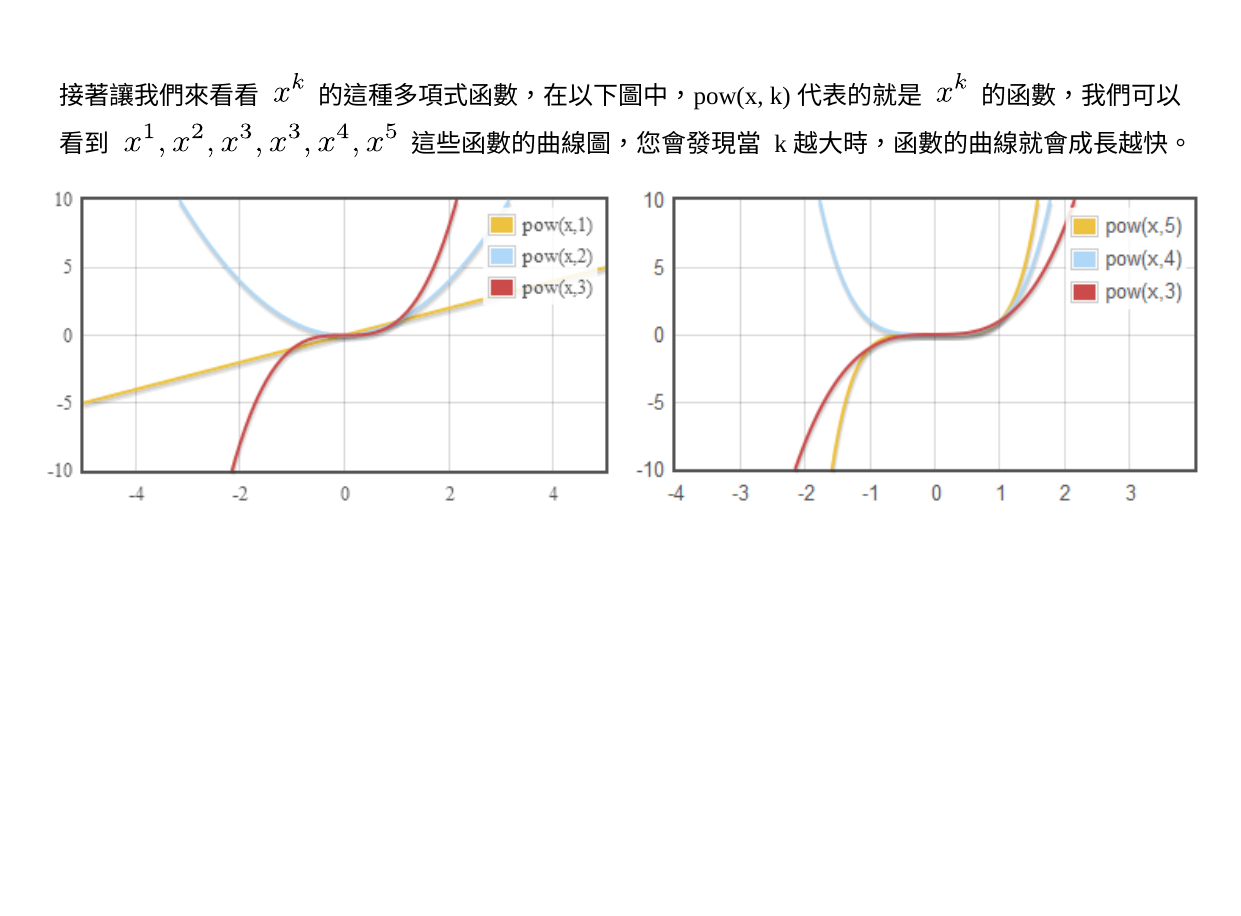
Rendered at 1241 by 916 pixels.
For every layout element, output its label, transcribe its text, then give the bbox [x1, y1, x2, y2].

picture [43, 186, 615, 507]
picture [636, 186, 1204, 507]
text 接著讓我們來看看 的這種多項式函數，在以下圖中，pow(x, k) 代表的就是 的函數，我們可以看到 這些函數的曲線圖，您會發現當 k 越大時，函數的曲線就會成長越快。 [59, 71, 1181, 160]
